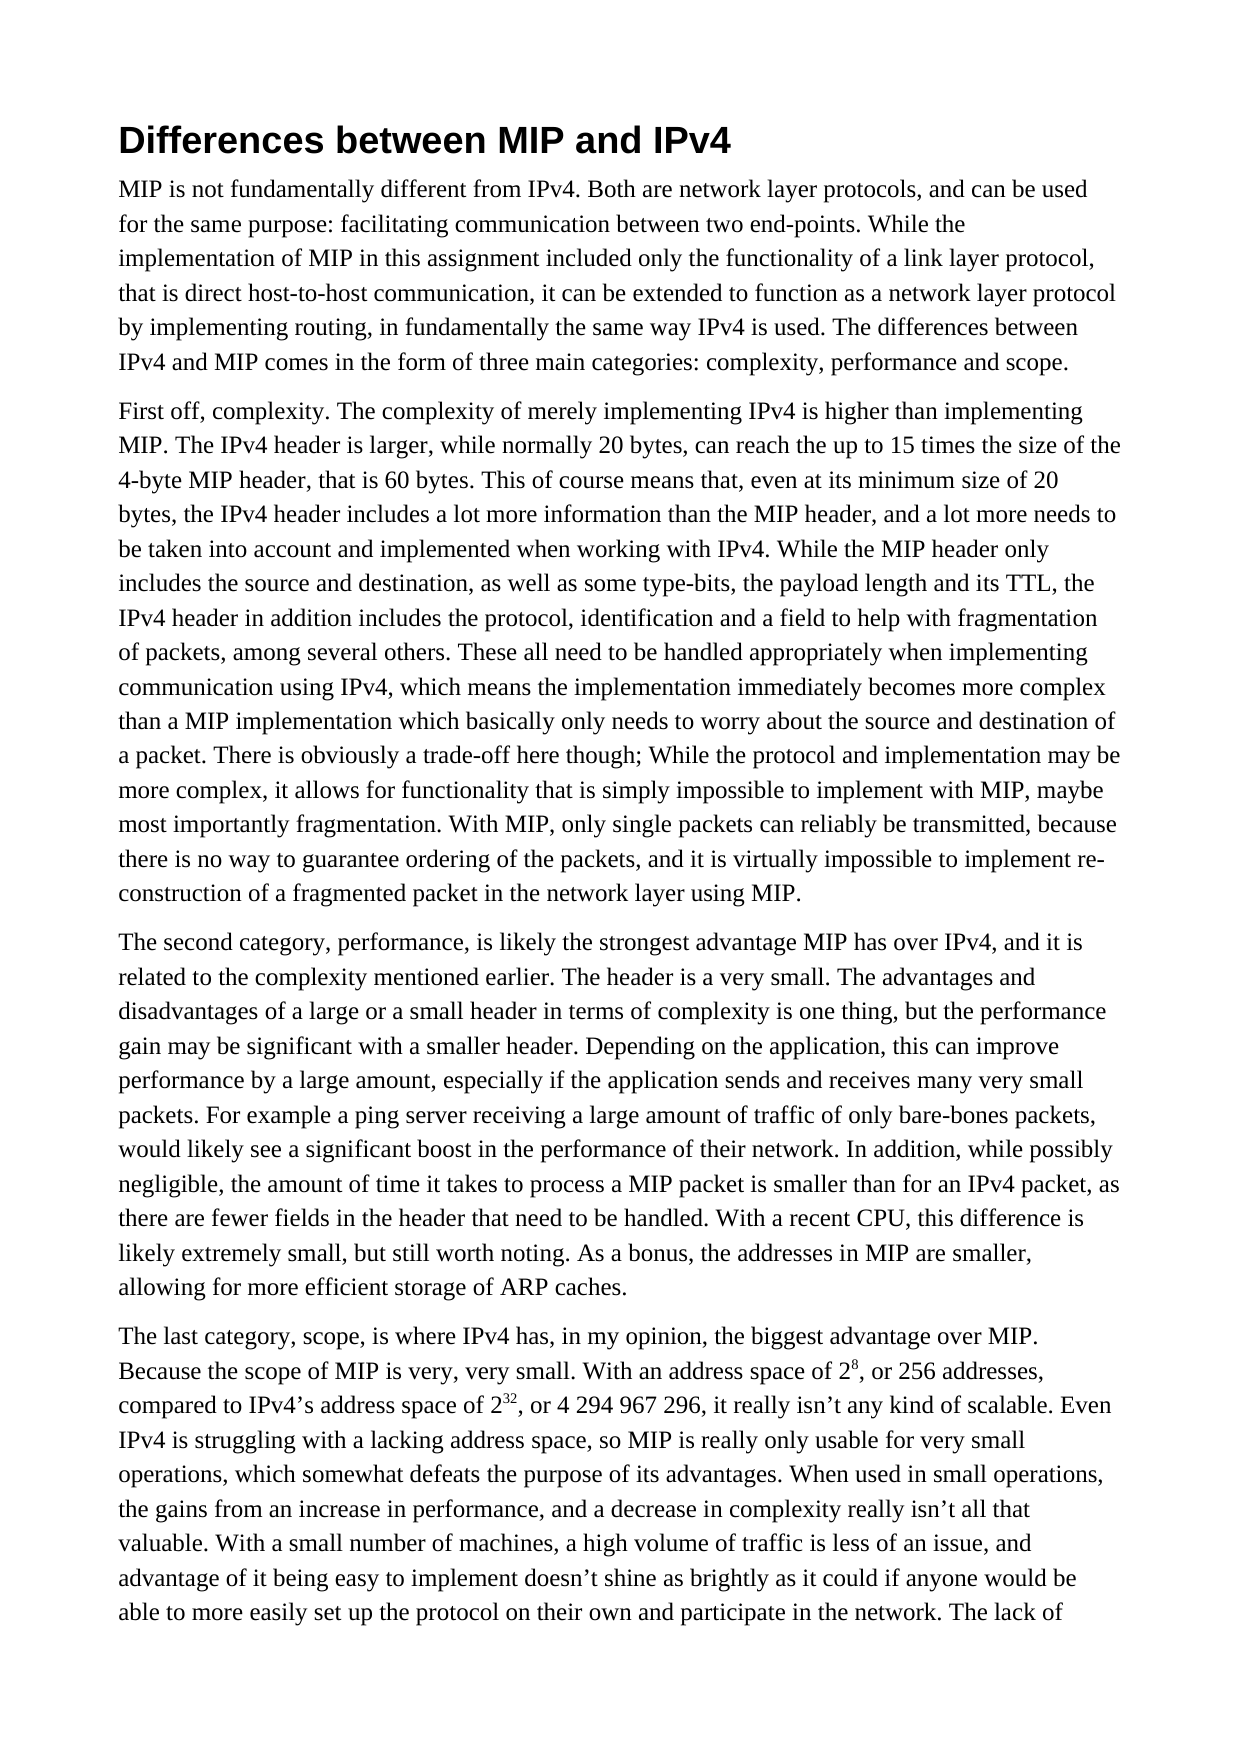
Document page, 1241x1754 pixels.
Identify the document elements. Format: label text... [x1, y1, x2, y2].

text MIP is not fundamentally different from IPv4. Both are network layer protocols, and can be used for the same purpose: facilitating communication between two end-points. While the implementation of MIP in this assignment included only the functionality of a link layer protocol, that is direct host-to-host communication, it can be extended to function as a network layer protocol by implementing routing, in fundamentally the same way IPv4 is used. The differences between IPv4 and MIP comes in the form of three main categories: complexity, performance and scope. [118, 174, 1122, 375]
text The last category, scope, is where IPv4 has, in my opinion, the biggest advantage over MIP. Because the scope of MIP is very, very small. With an address space of 28, or 256 addresses, compared to IPv4’s address space of 232, or 4 294 967 296, it really isn’t any kind of scalable. Even IPv4 is struggling with a lacking address space, so MIP is really only usable for very small operations, which somewhat defeats the purpose of its advantages. When used in small operations, the gains from an increase in performance, and a decrease in complexity really isn’t all that valuable. With a small number of machines, a high volume of traffic is less of an issue, and advantage of it being easy to implement doesn’t shine as brightly as it could if anyone would be able to more easily set up the protocol on their own and participate in the network. The lack of [118, 1321, 1122, 1626]
text The second category, performance, is likely the strongest advantage MIP has over IPv4, and it is related to the complexity mentioned earlier. The header is a very small. The advantages and disadvantages of a large or a small header in terms of complexity is one thing, but the performance gain may be significant with a smaller header. Depending on the application, this can improve performance by a large amount, especially if the application sends and receives many very small packets. For example a ping server receiving a large amount of traffic of only bare-bones packets, would likely see a significant boost in the performance of their network. In addition, while possibly negligible, the amount of time it takes to process a MIP packet is smaller than for an IPv4 packet, as there are fewer fields in the header that need to be handled. With a recent CPU, this difference is likely extremely small, but still worth noting. As a bonus, the addresses in MIP are smaller, allowing for more efficient storage of ARP caches. [118, 927, 1122, 1301]
subtitle Differences between MIP and IPv4 [118, 118, 1122, 162]
text First off, complexity. The complexity of merely implementing IPv4 is higher than implementing MIP. The IPv4 header is larger, while normally 20 bytes, can reach the up to 15 times the size of the 4-byte MIP header, that is 60 bytes. This of course means that, even at its minimum size of 20 bytes, the IPv4 header includes a lot more information than the MIP header, and a lot more needs to be taken into account and implemented when working with IPv4. While the MIP header only includes the source and destination, as well as some type-bits, the payload length and its TTL, the IPv4 header in addition includes the protocol, identification and a field to help with fragmentation of packets, among several others. These all need to be handled appropriately when implementing communication using IPv4, which means the implementation immediately becomes more complex than a MIP implementation which basically only needs to worry about the source and destination of a packet. There is obviously a trade-off here though; While the protocol and implementation may be more complex, it allows for functionality that is simply impossible to implement with MIP, maybe most importantly fragmentation. With MIP, only single packets can reliably be transmitted, because there is no way to guarantee ordering of the packets, and it is virtually impossible to implement re-construction of a fragmented packet in the network layer using MIP. [118, 396, 1122, 907]
